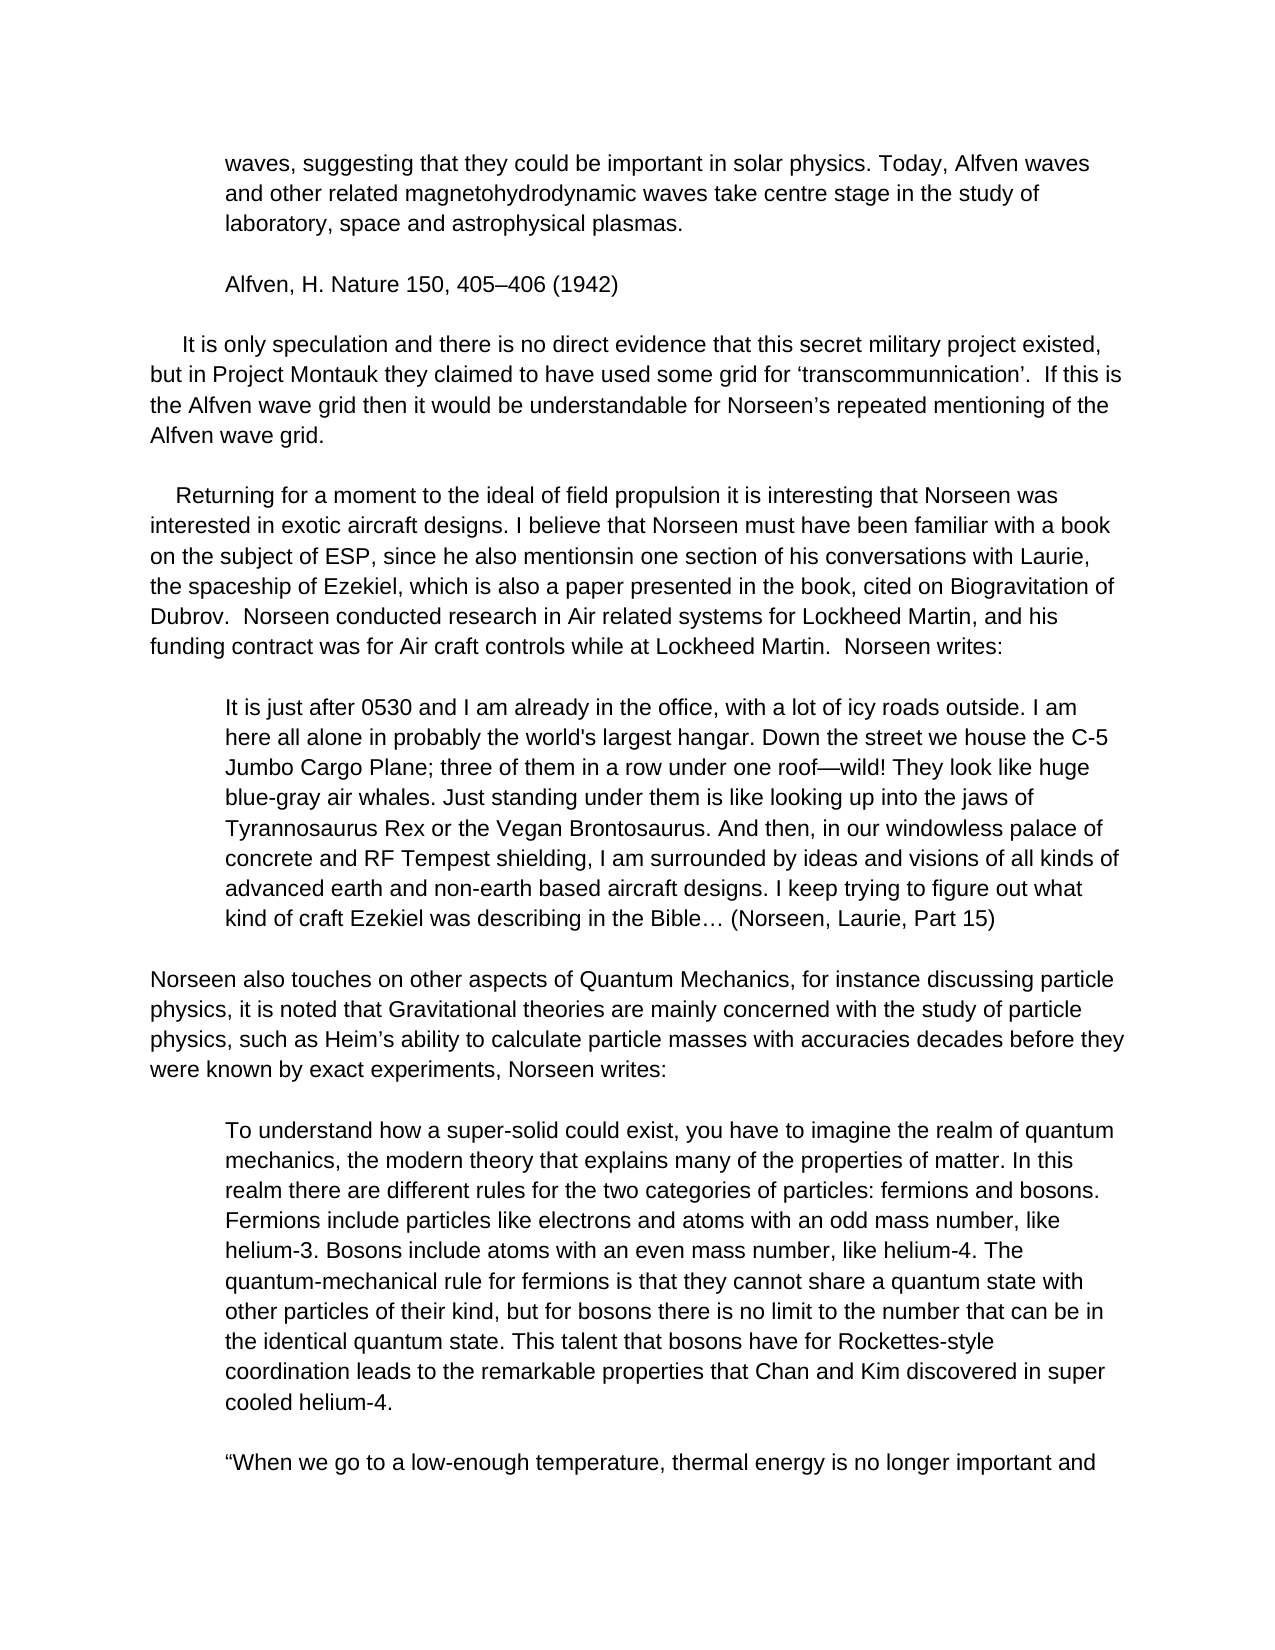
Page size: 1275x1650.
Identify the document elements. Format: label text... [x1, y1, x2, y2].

text It is just after 0530 and I am already in the office, with a lot of icy roads outside. I am here all alone in probably the world's largest hangar. Down the street we house the C-5 Jumbo Cargo Plane; three of them in a row under one roof—wild! They look like huge blue-gray air whales. Just standing under them is like looking up into the jaws of Tyrannosaurus Rex or the Vegan Brontosaurus. And then, in our windowless palace of concrete and RF Tempest shielding, I am surrounded by ideas and visions of all kinds of advanced earth and non-earth based aircraft designs. I keep trying to figure out what kind of craft Ezekiel was describing in the Bible… (Norseen, Laurie, Part 15) [225, 694, 1125, 932]
text Norseen also touches on other aspects of Quantum Mechanics, for instance discussing particle physics, it is noted that Gravitational theories are mainly concerned with the study of particle physics, such as Heim’s ability to calculate particle masses with accuracies decades before they were known by exact experiments, Norseen writes: [150, 966, 1125, 1083]
text waves, suggesting that they could be important in solar physics. Today, Alfven waves and other related magnetohydrodynamic waves take centre stage in the study of laboratory, space and astrophysical plasmas. Alfven, H. Nature 150, 405–406 (1942) [225, 150, 1125, 297]
text To understand how a super-solid could exist, you have to imagine the realm of quantum mechanics, the modern theory that explains many of the properties of matter. In this realm there are different rules for the two categories of particles: fermions and bosons. Fermions include particles like electrons and atoms with an odd mass number, like helium-3. Bosons include atoms with an even mass number, like helium-4. The quantum-mechanical rule for fermions is that they cannot share a quantum state with other particles of their kind, but for bosons there is no limit to the number that can be in the identical quantum state. This talent that bosons have for Rockettes-style coordination leads to the remarkable properties that Chan and Kim discovered in super cooled helium-4. “When we go to a low-enough temperature, thermal energy is no longer important and [225, 1117, 1125, 1475]
text It is only speculation and there is no direct evidence that this secret military project existed, but in Project Montauk they claimed to have used some grid for ‘transcommunnication’. If this is the Alfven wave grid then it would be understandable for Norseen’s repeated mentioning of the Alfven wave grid. [150, 331, 1125, 448]
text Returning for a moment to the ideal of field propulsion it is interesting that Norseen was interested in exotic aircraft designs. I believe that Norseen must have been familiar with a book on the subject of ESP, since he also mentionsin one section of his conversations with Laurie, the spaceship of Ezekiel, which is also a paper presented in the book, cited on Biogravitation of Dubrov. Norseen conducted research in Air related systems for Lockheed Martin, and his funding contract was for Air craft controls while at Lockheed Martin. Norseen writes: [150, 482, 1125, 660]
